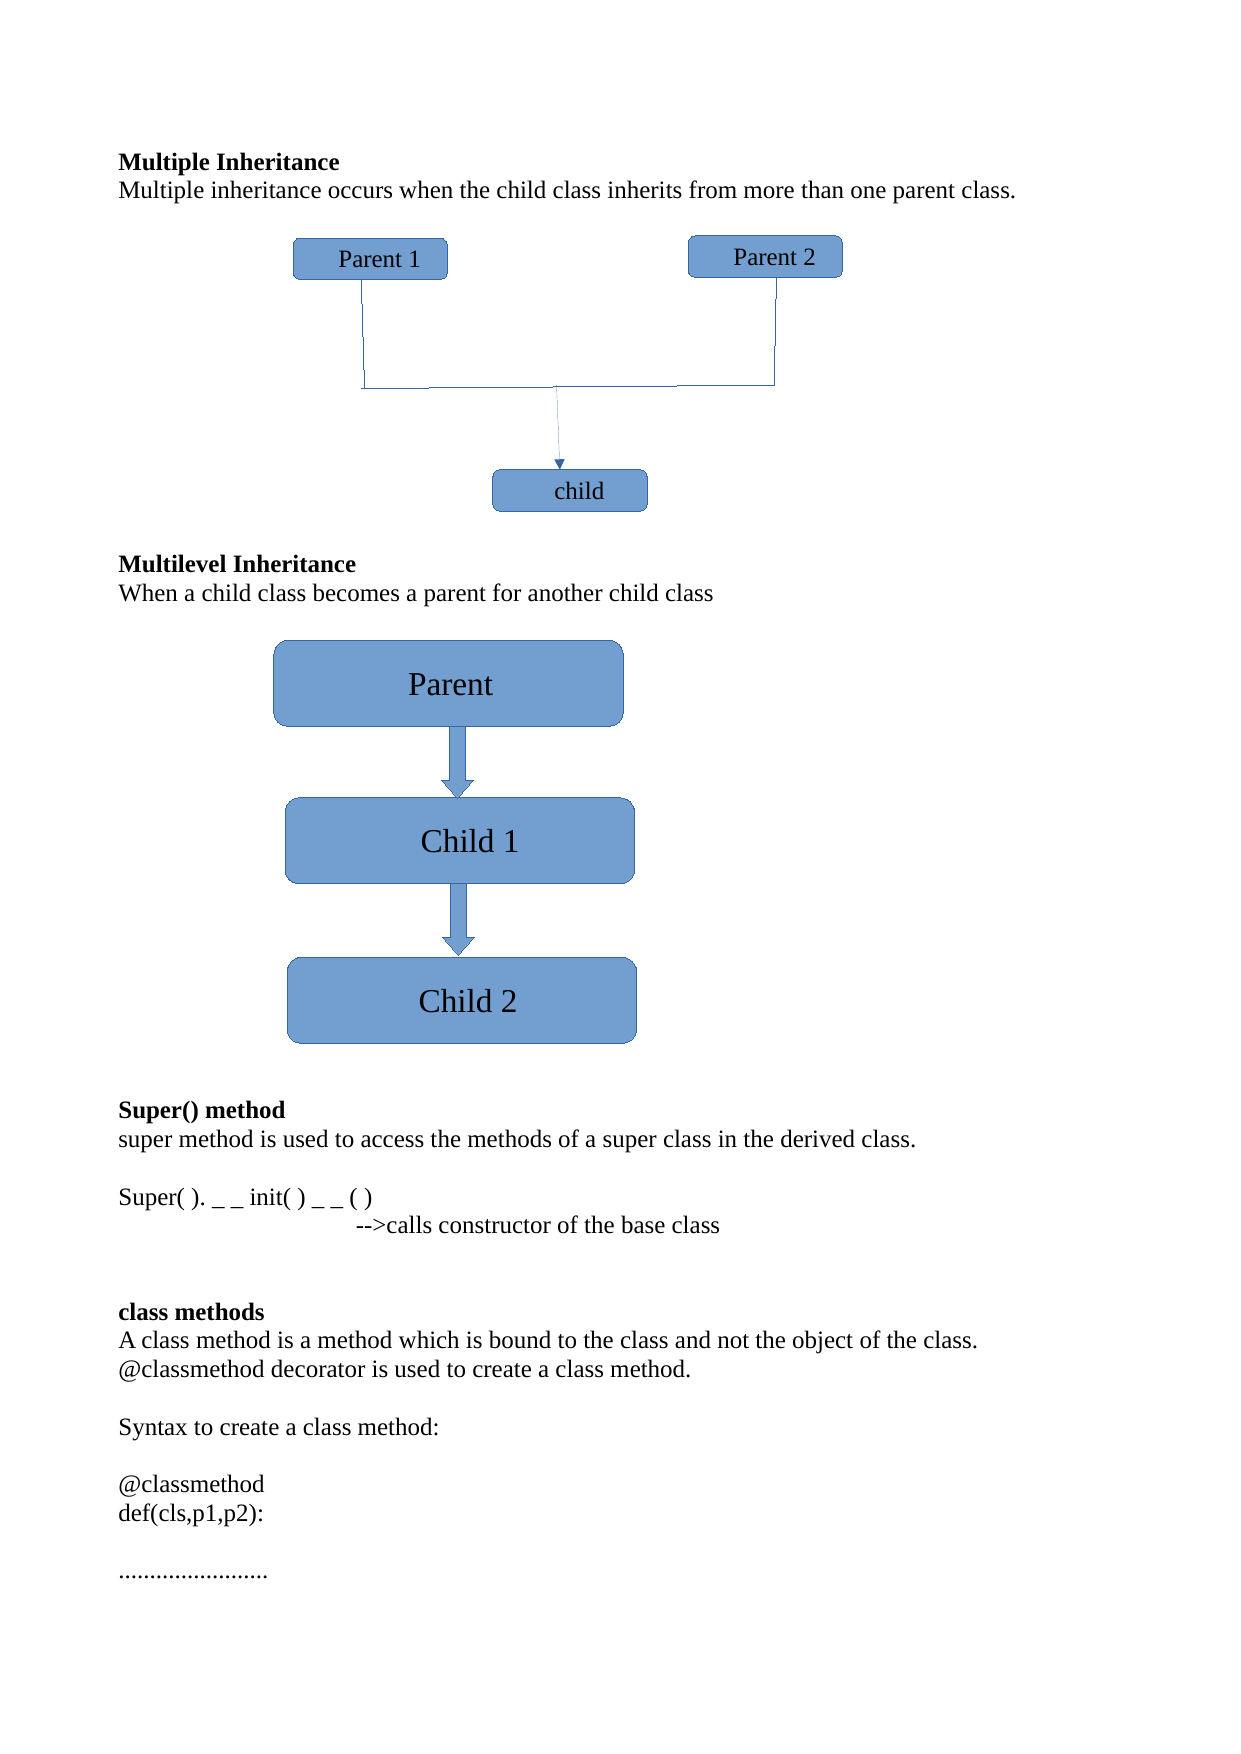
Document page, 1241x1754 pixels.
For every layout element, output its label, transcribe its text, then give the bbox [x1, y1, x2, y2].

text Multilevel Inheritance [118, 549, 1122, 578]
text Super() method [118, 1096, 1122, 1124]
text super method is used to access the methods of a super class in the derived class. [118, 1124, 1122, 1153]
text def(cls,p1,p2): [118, 1498, 1122, 1527]
text Super( ). _ _ init( ) _ _ ( ) [118, 1182, 1122, 1211]
text When a child class becomes a parent for another child class [118, 578, 1122, 607]
text ........................ [118, 1556, 1122, 1584]
text class methods [118, 1297, 1122, 1326]
text -->calls constructor of the base class [118, 1211, 1122, 1239]
text Syntax to create a class method: [118, 1412, 1122, 1441]
text A class method is a method which is bound to the class and not the object of the class. [118, 1326, 1122, 1354]
text @classmethod [118, 1469, 1122, 1498]
text Multiple Inheritance [118, 147, 1122, 176]
text Multiple inheritance occurs when the child class inherits from more than one parent class. [118, 176, 1122, 204]
text @classmethod decorator is used to create a class method. [118, 1354, 1122, 1383]
